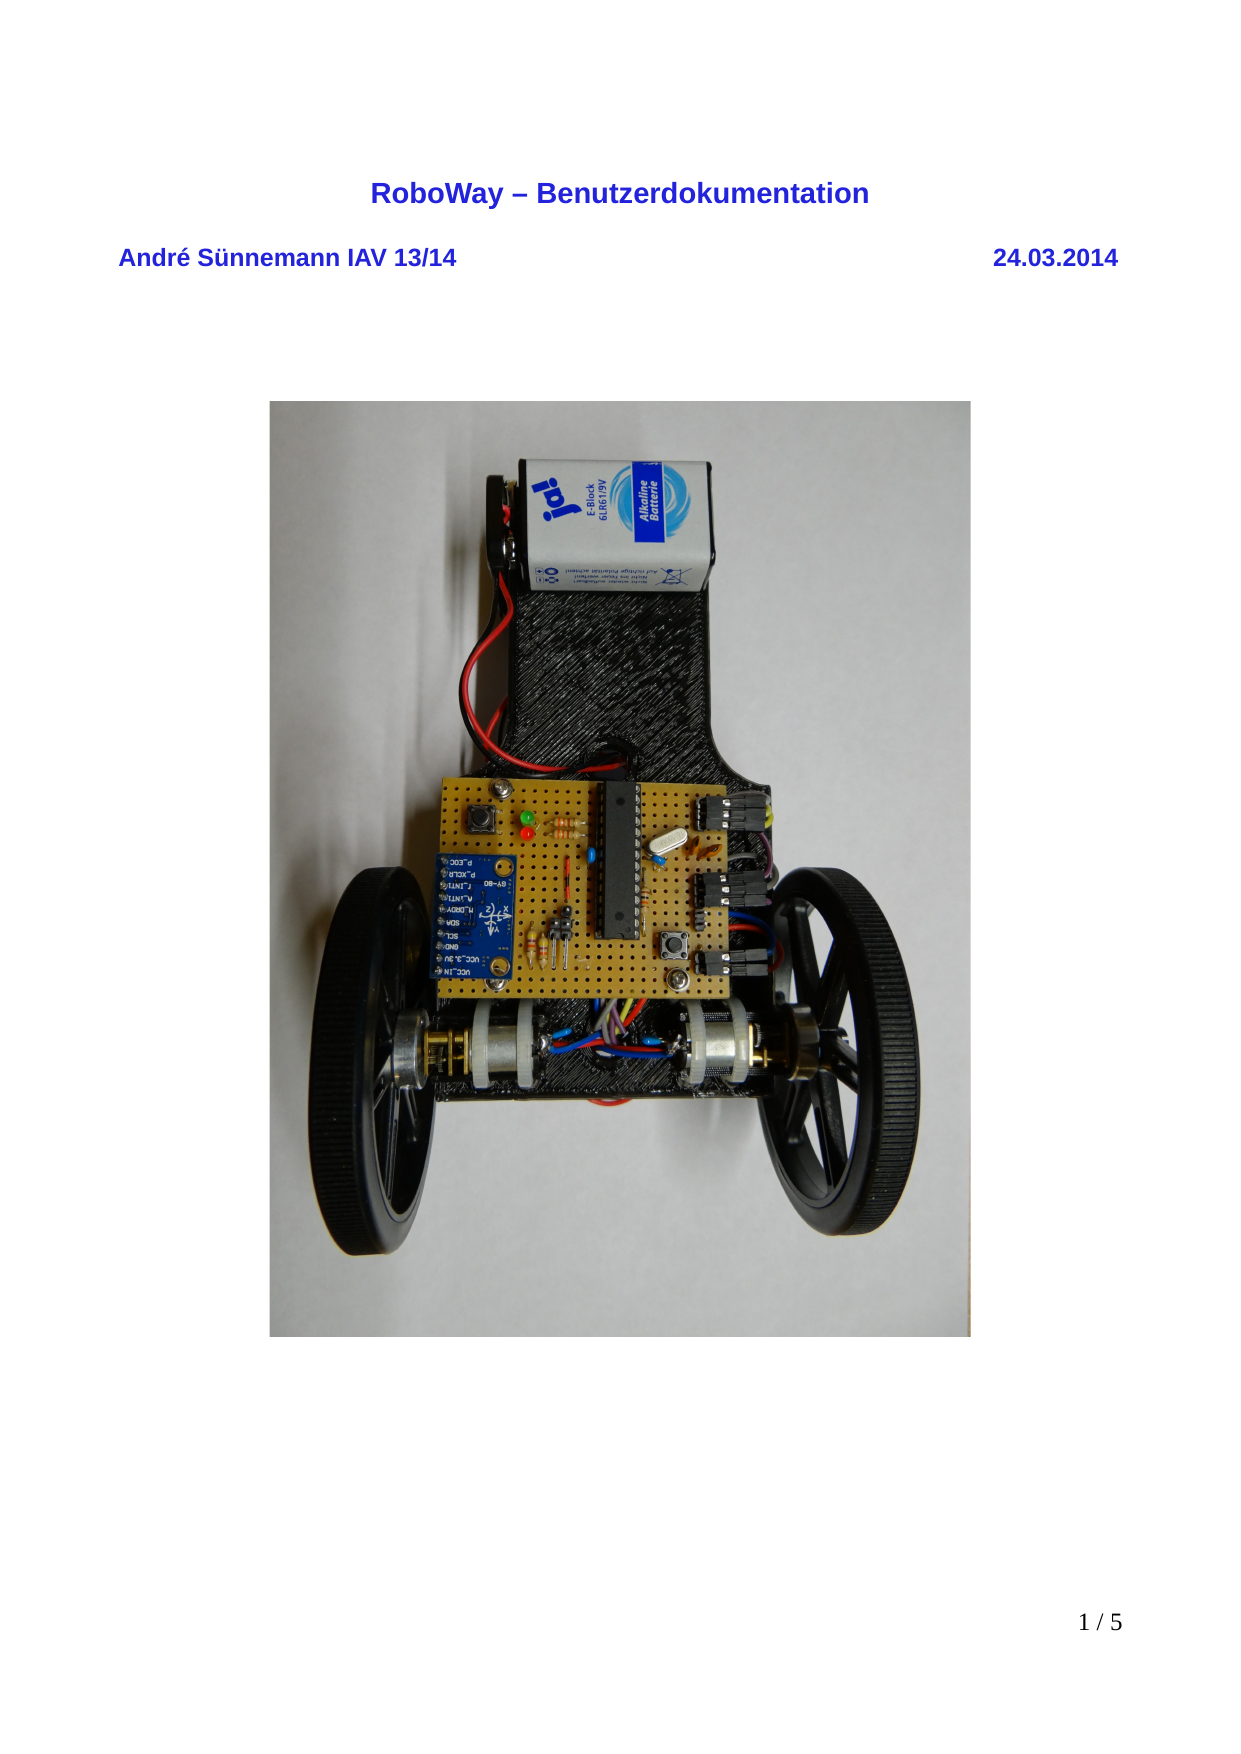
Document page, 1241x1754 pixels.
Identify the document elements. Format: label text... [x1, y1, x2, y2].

text André Sünnemann IAV 13/14 24.03.2014 [118, 243, 1122, 272]
picture [269, 401, 971, 1337]
text RoboWay – Benutzerdokumentation [118, 176, 1122, 210]
